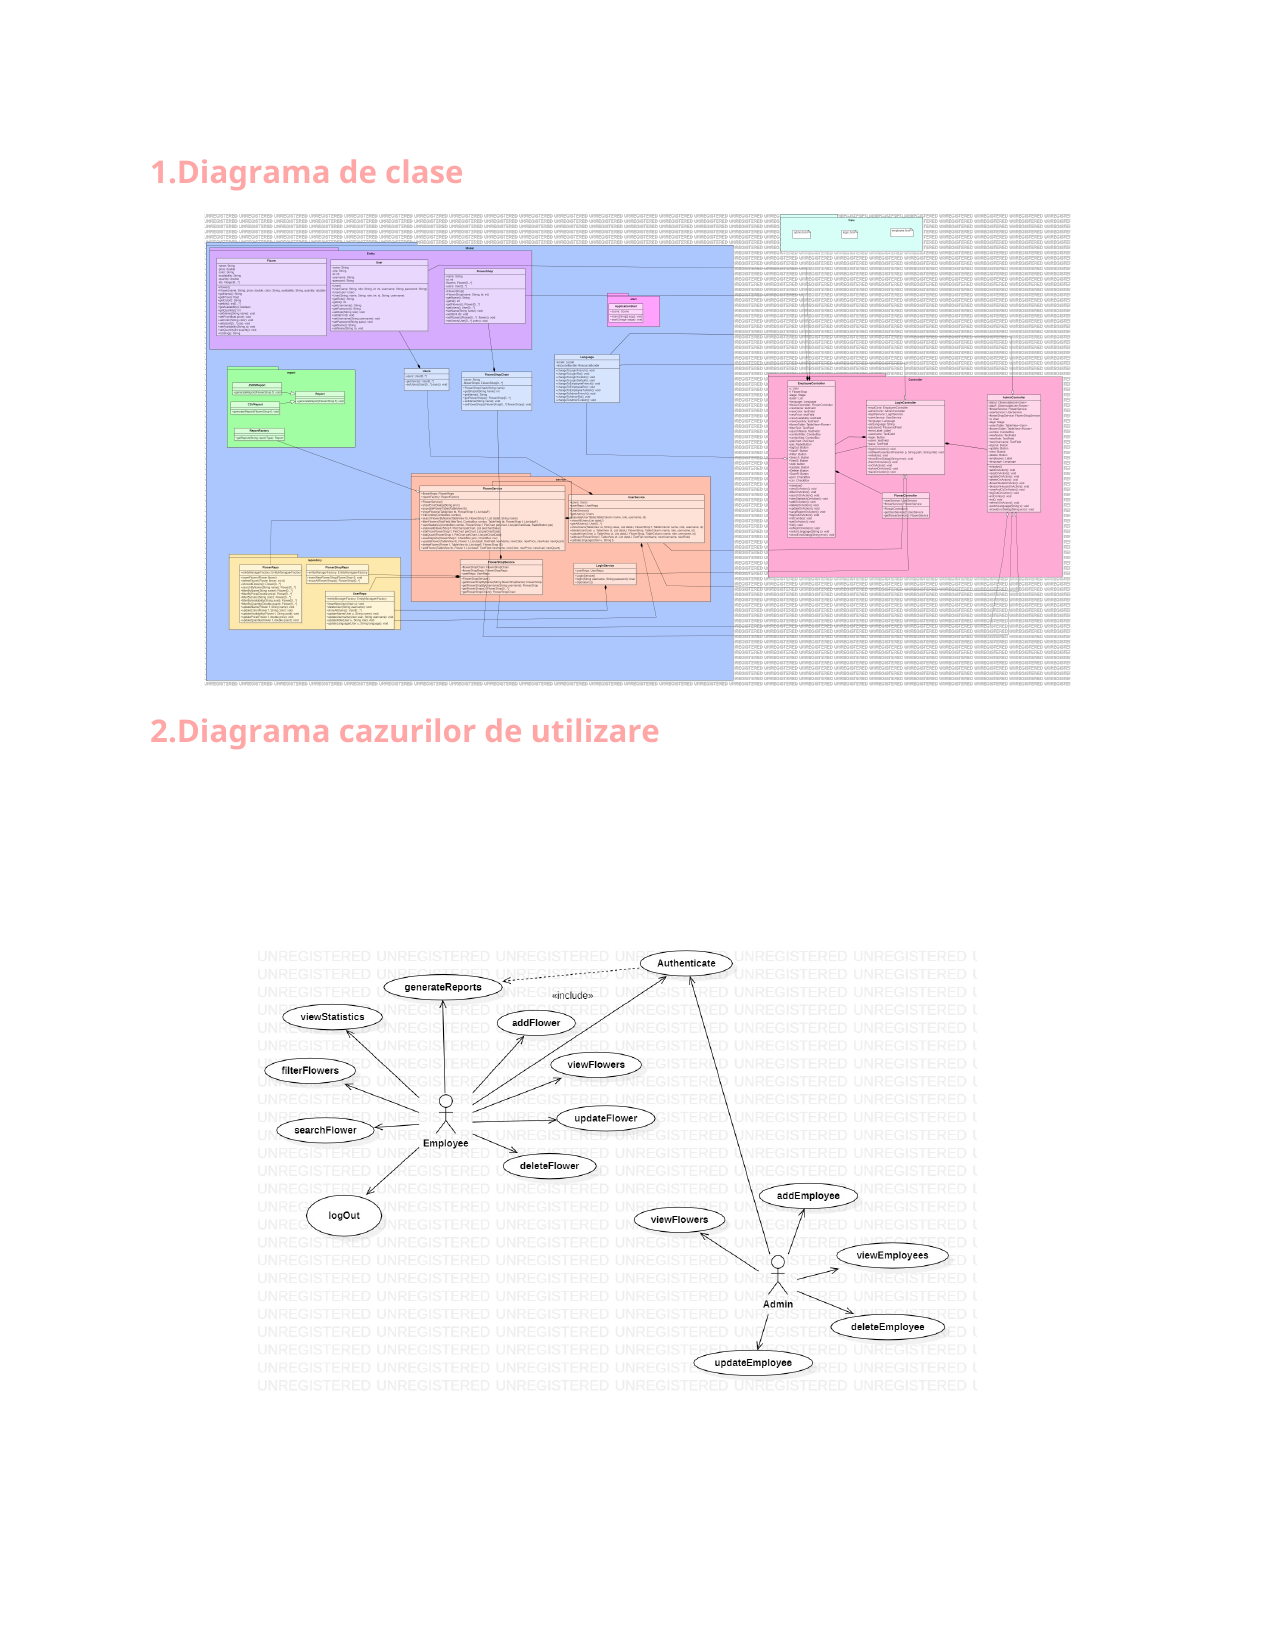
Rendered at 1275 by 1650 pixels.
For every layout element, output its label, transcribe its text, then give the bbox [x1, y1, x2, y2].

text 1.Diagrama de clase [150, 150, 1125, 193]
picture [204, 212, 1071, 689]
picture [257, 943, 978, 1405]
text 2.Diagrama cazurilor de utilizare [150, 275, 1125, 751]
